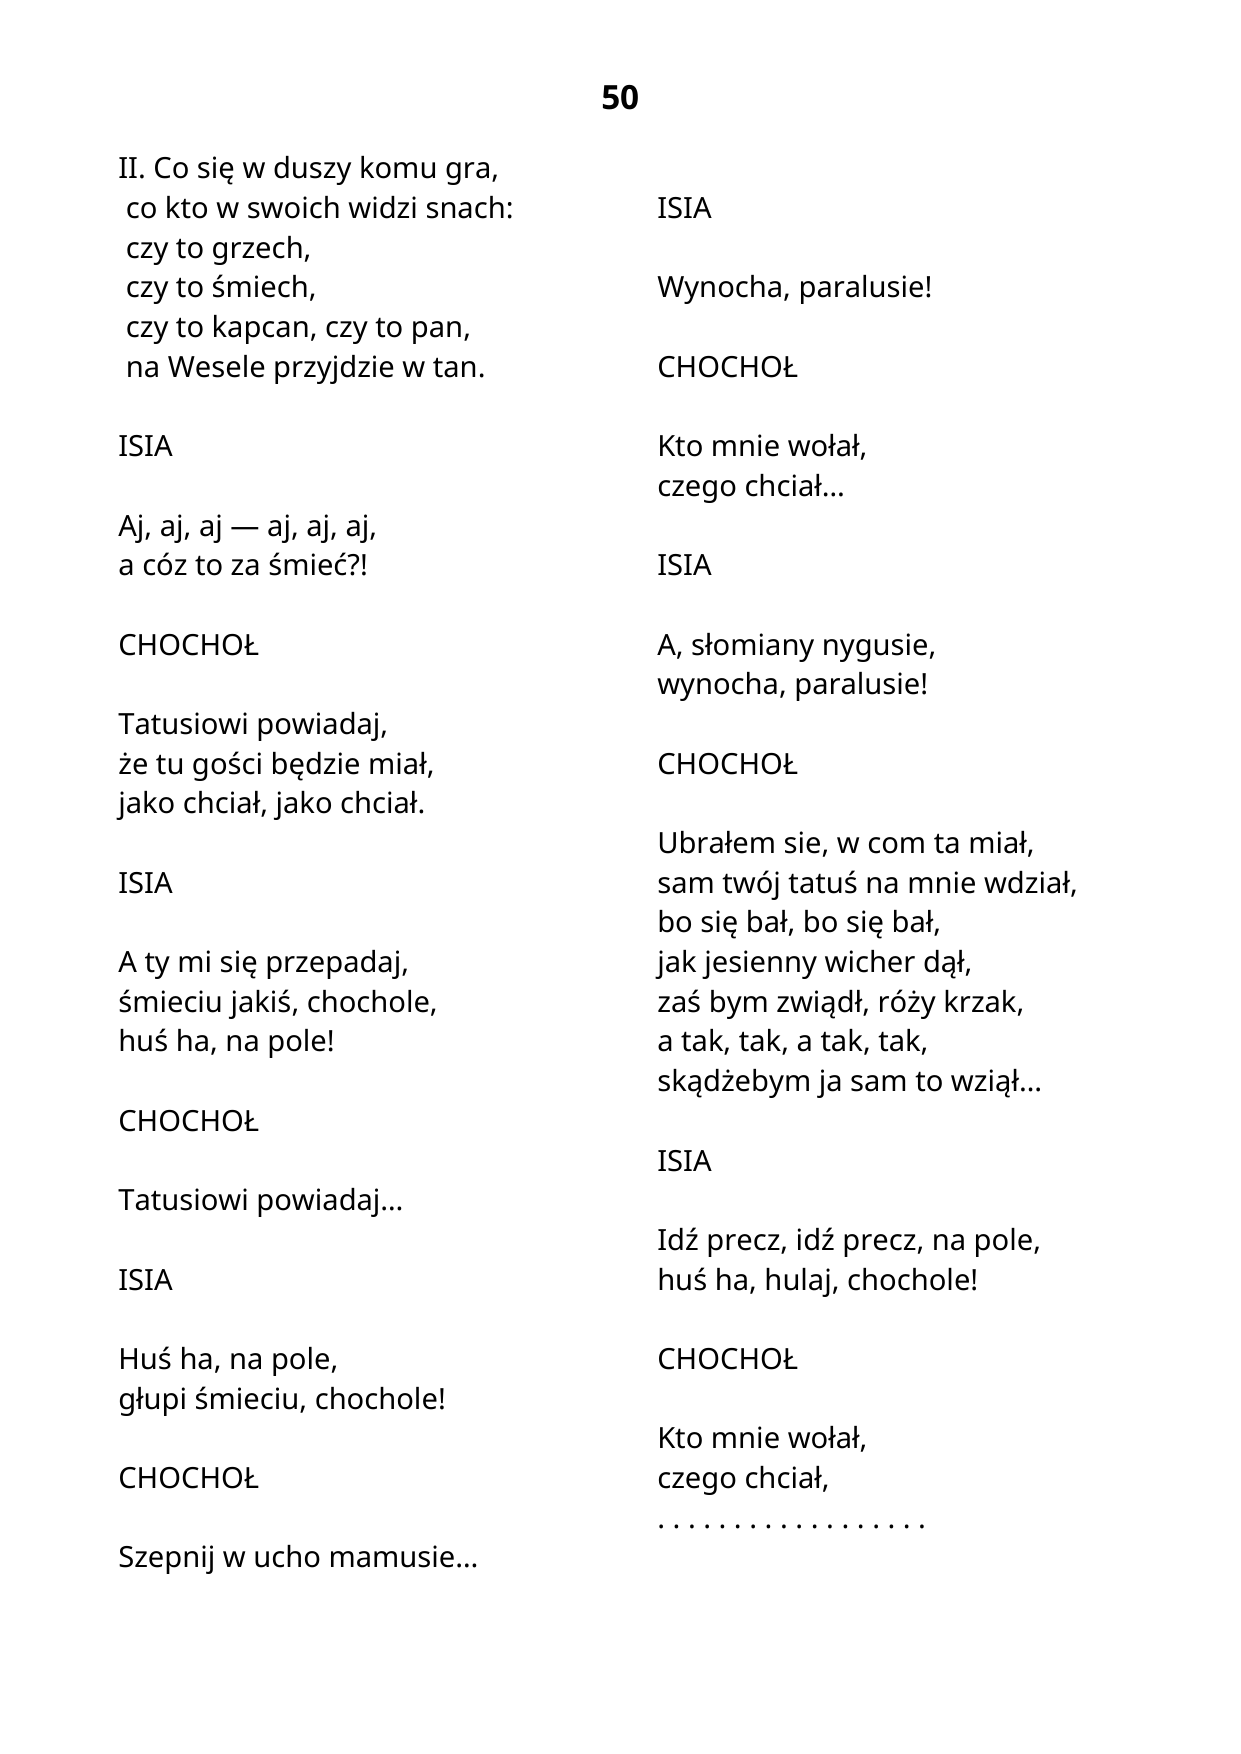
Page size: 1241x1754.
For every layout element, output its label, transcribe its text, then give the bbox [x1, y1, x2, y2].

text Kto mnie wołał, [657, 425, 1122, 465]
text ISIA [118, 425, 583, 465]
text że tu gości będzie miał, [118, 743, 583, 783]
text A ty mi się przepadaj, [118, 941, 583, 981]
text Ubrałem sie, w com ta miał, [657, 822, 1122, 862]
text ISIA [657, 187, 1122, 227]
text A, słomiany nygusie, [657, 624, 1122, 663]
text ISIA [657, 1140, 1122, 1179]
text Kto mnie wołał, [657, 1418, 1122, 1457]
text wynocha, paralusie! [657, 663, 1122, 703]
text ISIA [118, 862, 583, 902]
text Tatusiowi powiadaj, [118, 703, 583, 743]
text bo się bał, bo się bał, [657, 902, 1122, 941]
text co kto w swoich widzi snach: [118, 187, 583, 227]
text huś ha, hulaj, chochole! [657, 1259, 1122, 1298]
text jako chciał, jako chciał. [118, 783, 583, 822]
text czy to śmiech, [118, 267, 583, 306]
text . . . . . . . . . . . . . . . . . . [657, 1497, 1122, 1537]
text CHOCHOŁ [118, 1100, 583, 1140]
text CHOCHOŁ [657, 743, 1122, 783]
text Idź precz, idź precz, na pole, [657, 1219, 1122, 1259]
text II. Co się w duszy komu gra, [118, 148, 583, 187]
text czy to grzech, [118, 227, 583, 267]
text Szepnij w ucho mamusie… [118, 1537, 583, 1576]
text huś ha, na pole! [118, 1021, 583, 1060]
text czy to kapcan, czy to pan, [118, 306, 583, 346]
text Wynocha, paralusie! [657, 267, 1122, 306]
text CHOCHOŁ [657, 346, 1122, 386]
text a tak, tak, a tak, tak, [657, 1021, 1122, 1060]
text czego chciał, [657, 1457, 1122, 1497]
text ISIA [118, 1259, 583, 1298]
text czego chciał… [657, 465, 1122, 505]
text Aj, aj, aj — aj, aj, aj, [118, 505, 583, 544]
text ISIA [657, 544, 1122, 584]
text głupi śmieciu, chochole! [118, 1378, 583, 1418]
text a cóz to za śmieć?! [118, 544, 583, 584]
text zaś bym zwiądł, róży krzak, [657, 981, 1122, 1021]
text śmieciu jakiś, chochole, [118, 981, 583, 1021]
text sam twój tatuś na mnie wdział, [657, 862, 1122, 902]
text CHOCHOŁ [657, 1338, 1122, 1378]
text CHOCHOŁ [118, 624, 583, 663]
text CHOCHOŁ [118, 1457, 583, 1497]
text Huś ha, na pole, [118, 1338, 583, 1378]
text jak jesienny wicher dął, [657, 941, 1122, 981]
text na Wesele przyjdzie w tan. [118, 346, 583, 386]
text skądżebym ja sam to wziął… [657, 1060, 1122, 1100]
text Tatusiowi powiadaj… [118, 1179, 583, 1219]
